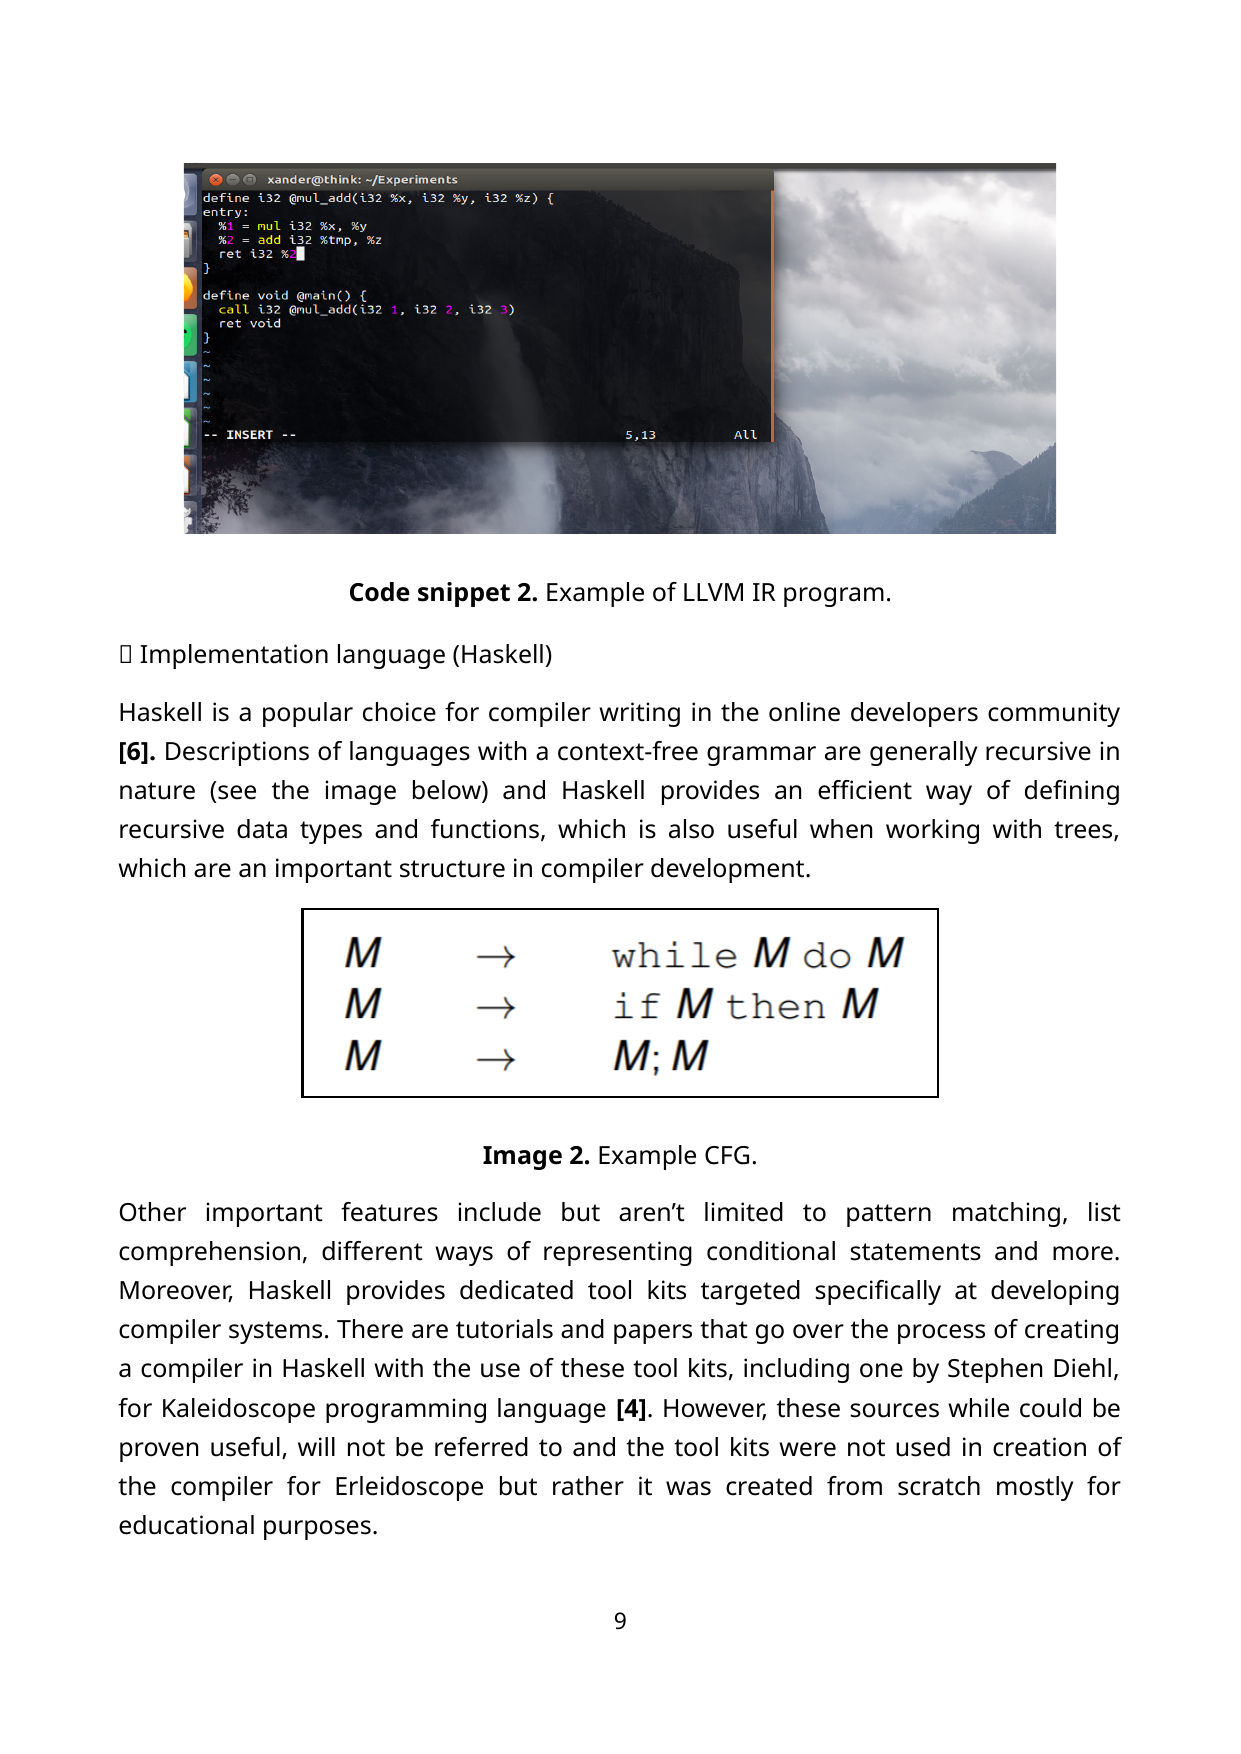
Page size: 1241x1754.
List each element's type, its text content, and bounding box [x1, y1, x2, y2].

text Code snippet 2. Example of LLVM IR program. [118, 574, 1122, 608]
picture [183, 163, 263, 197]
text Other important features include but aren’t limited to pattern matching, list comprehension, different ways of representing conditional statements and more. Moreover, Haskell provides dedicated tool kits targeted specifically at developing compiler systems. There are tutorials and papers that go over the process of creating a compiler in Haskell with the use of these tool kits, including one by Stephen Diehl, for Kaleidoscope programming language [4]. However, these sources while could be proven useful, will not be referred to and the tool kits were not used in creation of the compiler for Erleidoscope but rather it was created from scratch mostly for educational purposes. [118, 1194, 1122, 1542]
text Haskell is a popular choice for compiler writing in the online developers community [6]. Descriptions of languages with a context-free grammar are generally recursive in nature (see the image below) and Haskell provides an efficient way of defining recursive data types and functions, which is also useful when working with trees, which are an important structure in compiler development. [118, 694, 1122, 885]
text Image 2. Example CFG. [118, 1137, 1122, 1172]
subtitle  Implementation language (Haskell) [118, 637, 1122, 671]
picture [306, 912, 934, 1093]
